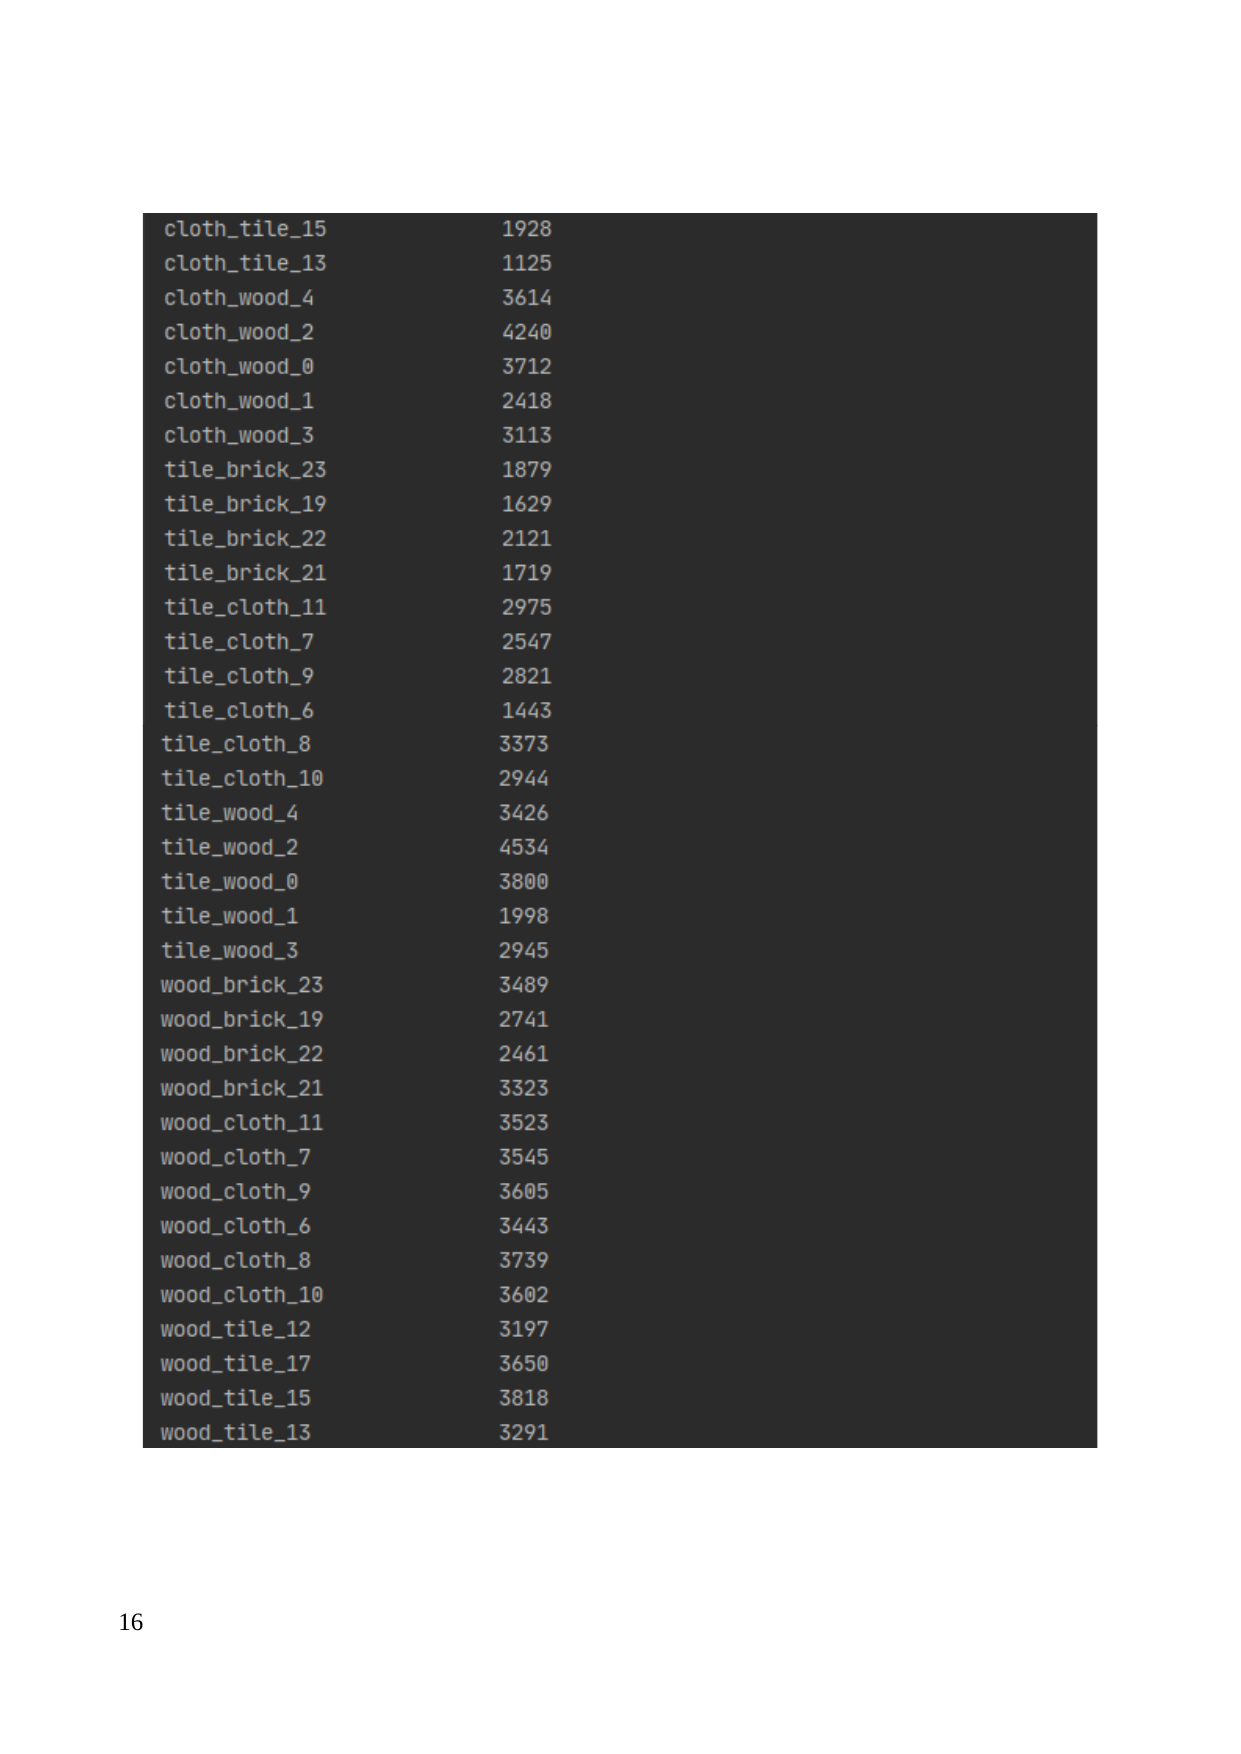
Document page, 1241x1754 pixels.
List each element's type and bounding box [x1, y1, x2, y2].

picture [142, 213, 1098, 1448]
